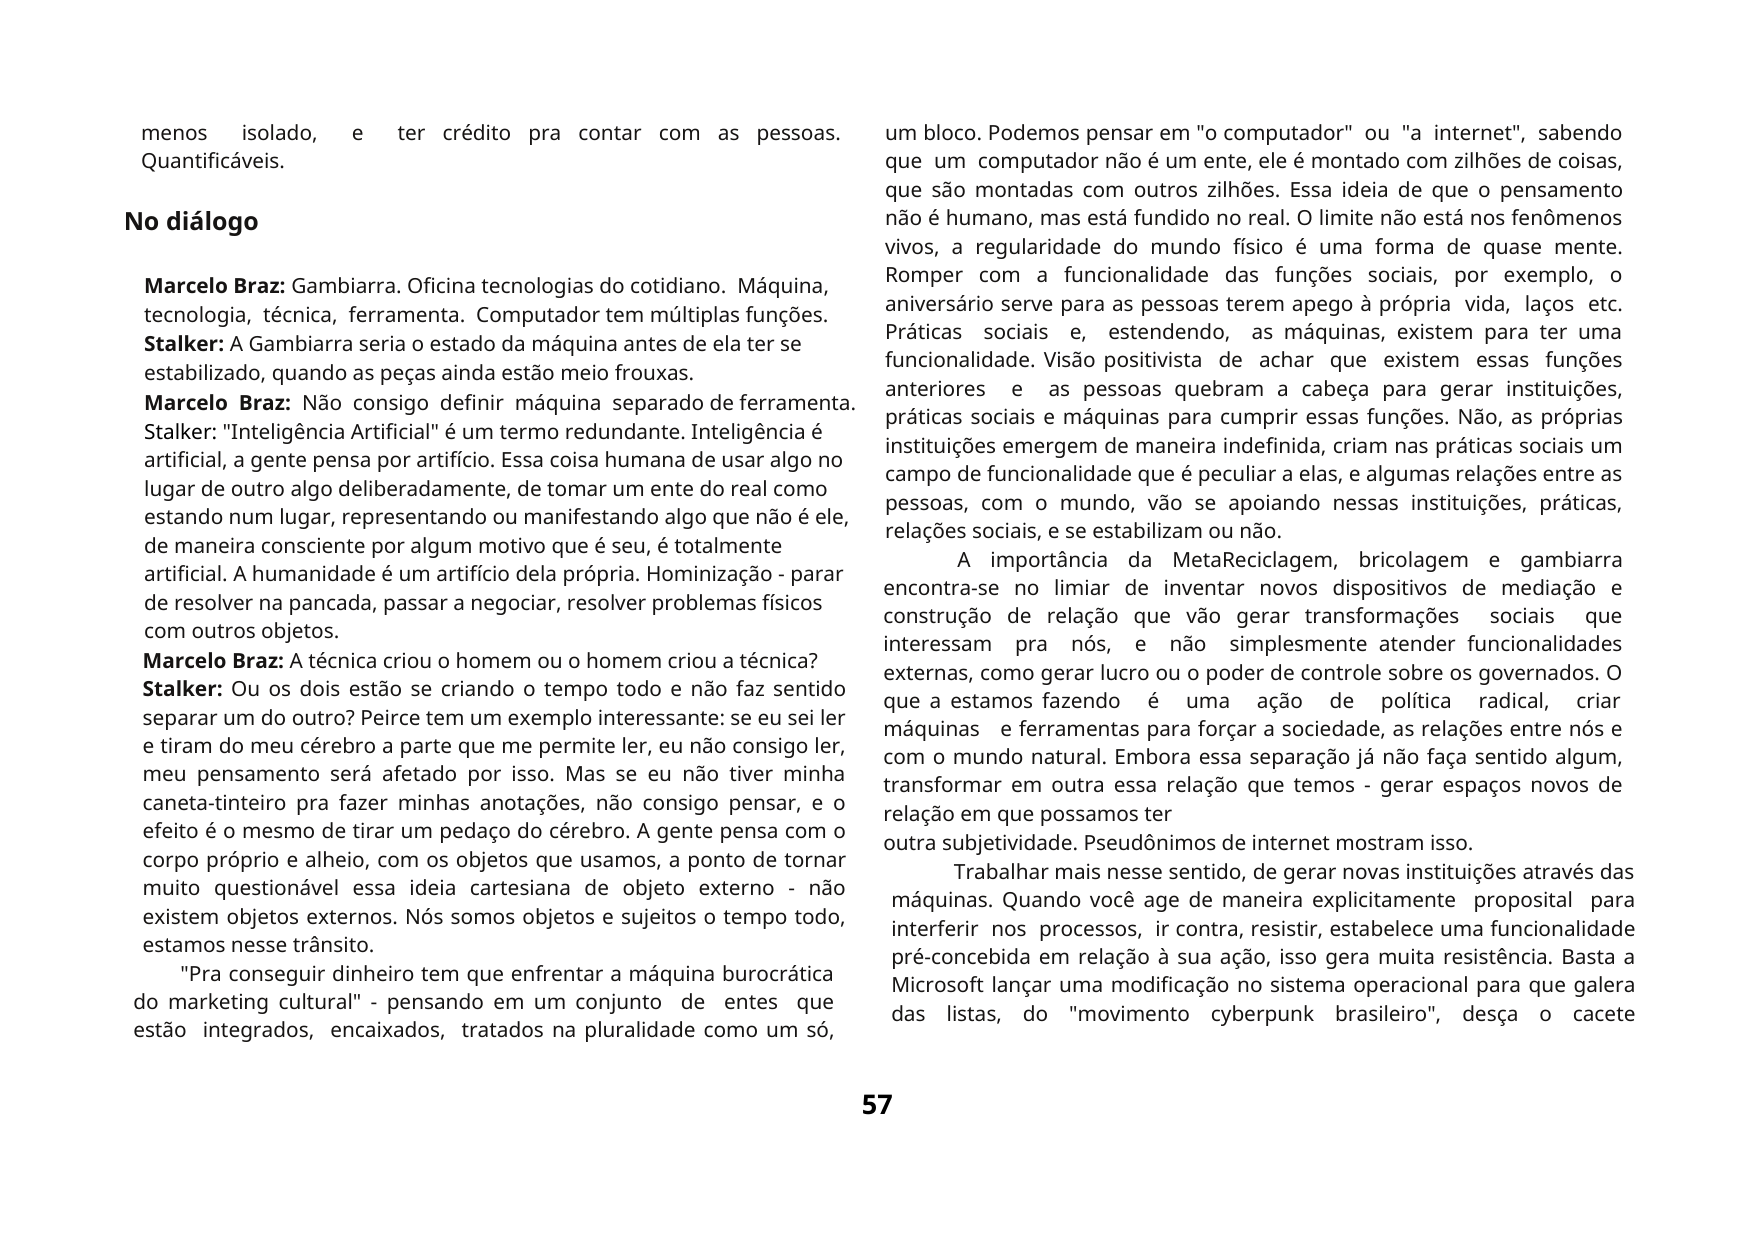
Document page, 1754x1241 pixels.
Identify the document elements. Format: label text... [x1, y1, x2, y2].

text "Pra conseguir dinheiro tem que enfrentar a máquina burocrática do marketing cultural" - pensando em um conjunto de entes que estão integrados, encaixados, tratados na pluralidade como um só, [133, 959, 836, 1044]
text Trabalhar mais nesse sentido, de gerar novas instituições através das máquinas. Quando você age de maneira explicitamente proposital para interferir nos processos, ir contra, resistir, estabelece uma funcionalidade pré-concebida em relação à sua ação, isso gera muita resistência. Basta a Microsoft lançar uma modificação no sistema operacional para que galera das listas, do "movimento cyberpunk brasileiro", desça o cacete [891, 857, 1636, 1027]
text Stalker: "Inteligência Artificial" é um termo redundante. Inteligência é artificial, a gente pensa por artifício. Essa coisa humana de usar algo no lugar de outro algo deliberadamente, de tomar um ente do real como estando num lugar, representando ou manifestando algo que não é ele, de maneira consciente por algum motivo que é seu, é totalmente artificial. A humanidade é um artifício dela própria. Hominização - parar de resolver na pancada, passar a negociar, resolver problemas físicos com outros objetos. [144, 417, 862, 645]
text Stalker: Ou os dois estão se criando o tempo todo e não faz sentido separar um do outro? Peirce tem um exemplo interessante: se eu sei ler e tiram do meu cérebro a parte que me permite ler, eu não consigo ler, meu pensamento será afetado por isso. Mas se eu não tiver minha caneta-tinteiro pra fazer minhas anotações, não consigo pensar, e o efeito é o mesmo de tirar um pedaço do cérebro. A gente pensa com o corpo próprio e alheio, com os objetos que usamos, a ponto de tornar muito questionável essa ideia cartesiana de objeto externo - não existem objetos externos. Nós somos objetos e sujeitos o tempo todo, estamos nesse trânsito. [142, 674, 847, 959]
text menos isolado, e ter crédito pra contar com as pessoas. Quantificáveis. [141, 118, 842, 175]
text Marcelo Braz: Não consigo definir máquina separado de ferramenta. [144, 388, 862, 416]
text um bloco. Podemos pensar em "o computador" ou "a internet", sabendo que um computador não é um ente, ele é montado com zilhões de coisas, que são montadas com outros zilhões. Essa ideia de que o pensamento não é humano, mas está fundido no real. O limite não está nos fenômenos vivos, a regularidade do mundo físico é uma forma de quase mente. Romper com a funcionalidade das funções sociais, por exemplo, o aniversário serve para as pessoas terem apego à própria vida, laços etc. Práticas sociais e, estendendo, as máquinas, existem para ter uma funcionalidade. Visão positivista de achar que existem essas funções anteriores e as pessoas quebram a cabeça para gerar instituições, práticas sociais e máquinas para cumprir essas funções. Não, as próprias instituições emergem de maneira indefinida, criam nas práticas sociais um campo de funcionalidade que é peculiar a elas, e algumas relações entre as pessoas, com o mundo, vão se apoiando nessas instituições, práticas, relações sociais, e se estabilizam ou não. [885, 118, 1624, 545]
text A importância da MetaReciclagem, bricolagem e gambiarra encontra-se no limiar de inventar novos dispositivos de mediação e construção de relação que vão gerar transformações sociais que interessam pra nós, e não simplesmente atender funcionalidades externas, como gerar lucro ou o poder de controle sobre os governados. O que a estamos fazendo é uma ação de política radical, criar máquinas e ferramentas para forçar a sociedade, as relações entre nós e com o mundo natural. Embora essa separação já não faça sentido algum, transformar em outra essa relação que temos - gerar espaços novos de relação em que possamos ter [883, 545, 1624, 827]
text outra subjetividade. Pseudônimos de internet mostram isso. [883, 828, 1624, 857]
text Marcelo Braz: A técnica criou o homem ou o homem criou a técnica? [142, 646, 862, 674]
text No diálogo [113, 203, 842, 237]
text Marcelo Braz: Gambiarra. Oficina tecnologias do cotidiano. Máquina, tecnologia, técnica, ferramenta. Computador tem múltiplas funções. [144, 272, 862, 328]
text Stalker: A Gambiarra seria o estado da máquina antes de ela ter se estabilizado, quando as peças ainda estão meio frouxas. [144, 329, 862, 386]
